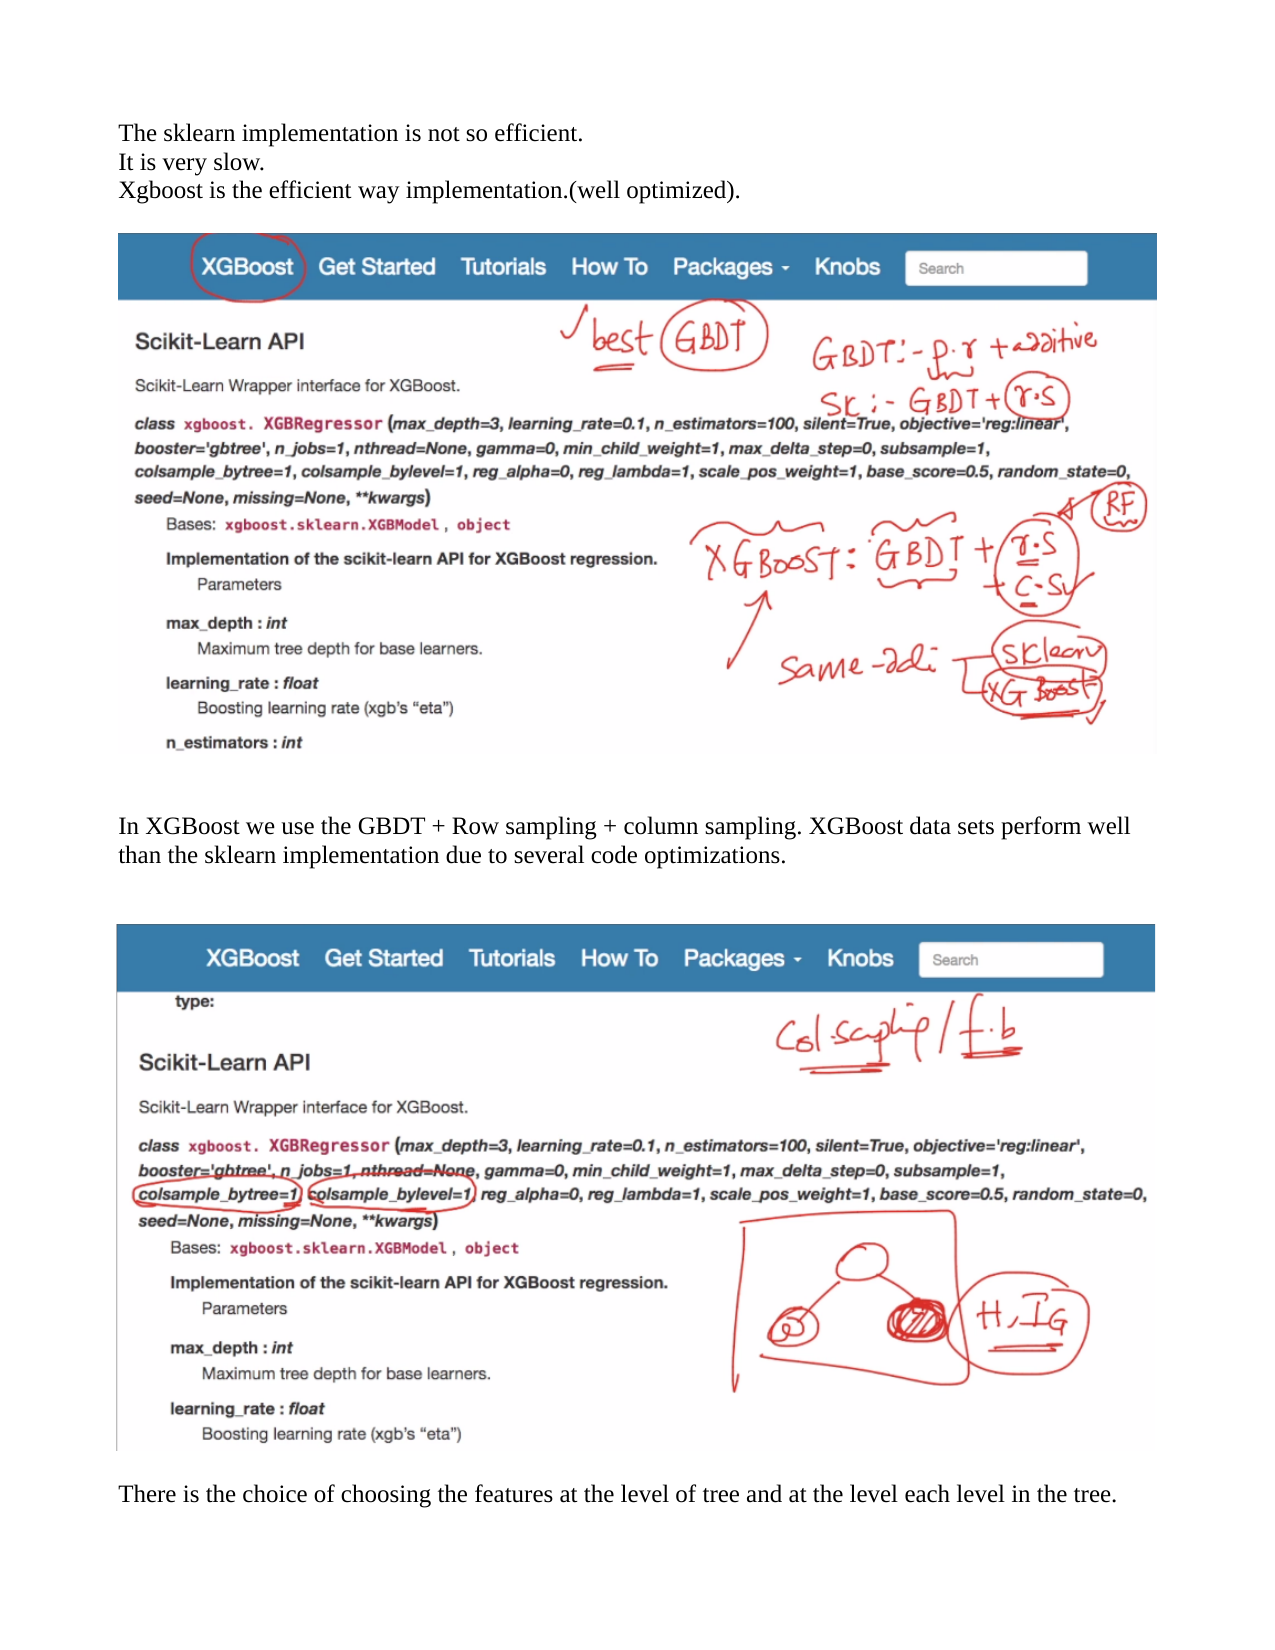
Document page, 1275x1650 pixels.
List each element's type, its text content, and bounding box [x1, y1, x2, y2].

text Xgboost is the efficient way implementation.(well optimized). [118, 176, 1157, 204]
text It is very slow. [118, 147, 1157, 176]
text The sklearn implementation is not so efficient. [118, 118, 1157, 147]
picture [116, 924, 1156, 1451]
picture [118, 233, 1157, 754]
text There is the choice of choosing the features at the level of tree and at the level each level in the tree. [118, 1479, 1157, 1508]
text In XGBoost we use the GBDT + Row sampling + column sampling. XGBoost data sets perform well than the sklearn implementation due to several code optimizations. [118, 811, 1157, 868]
